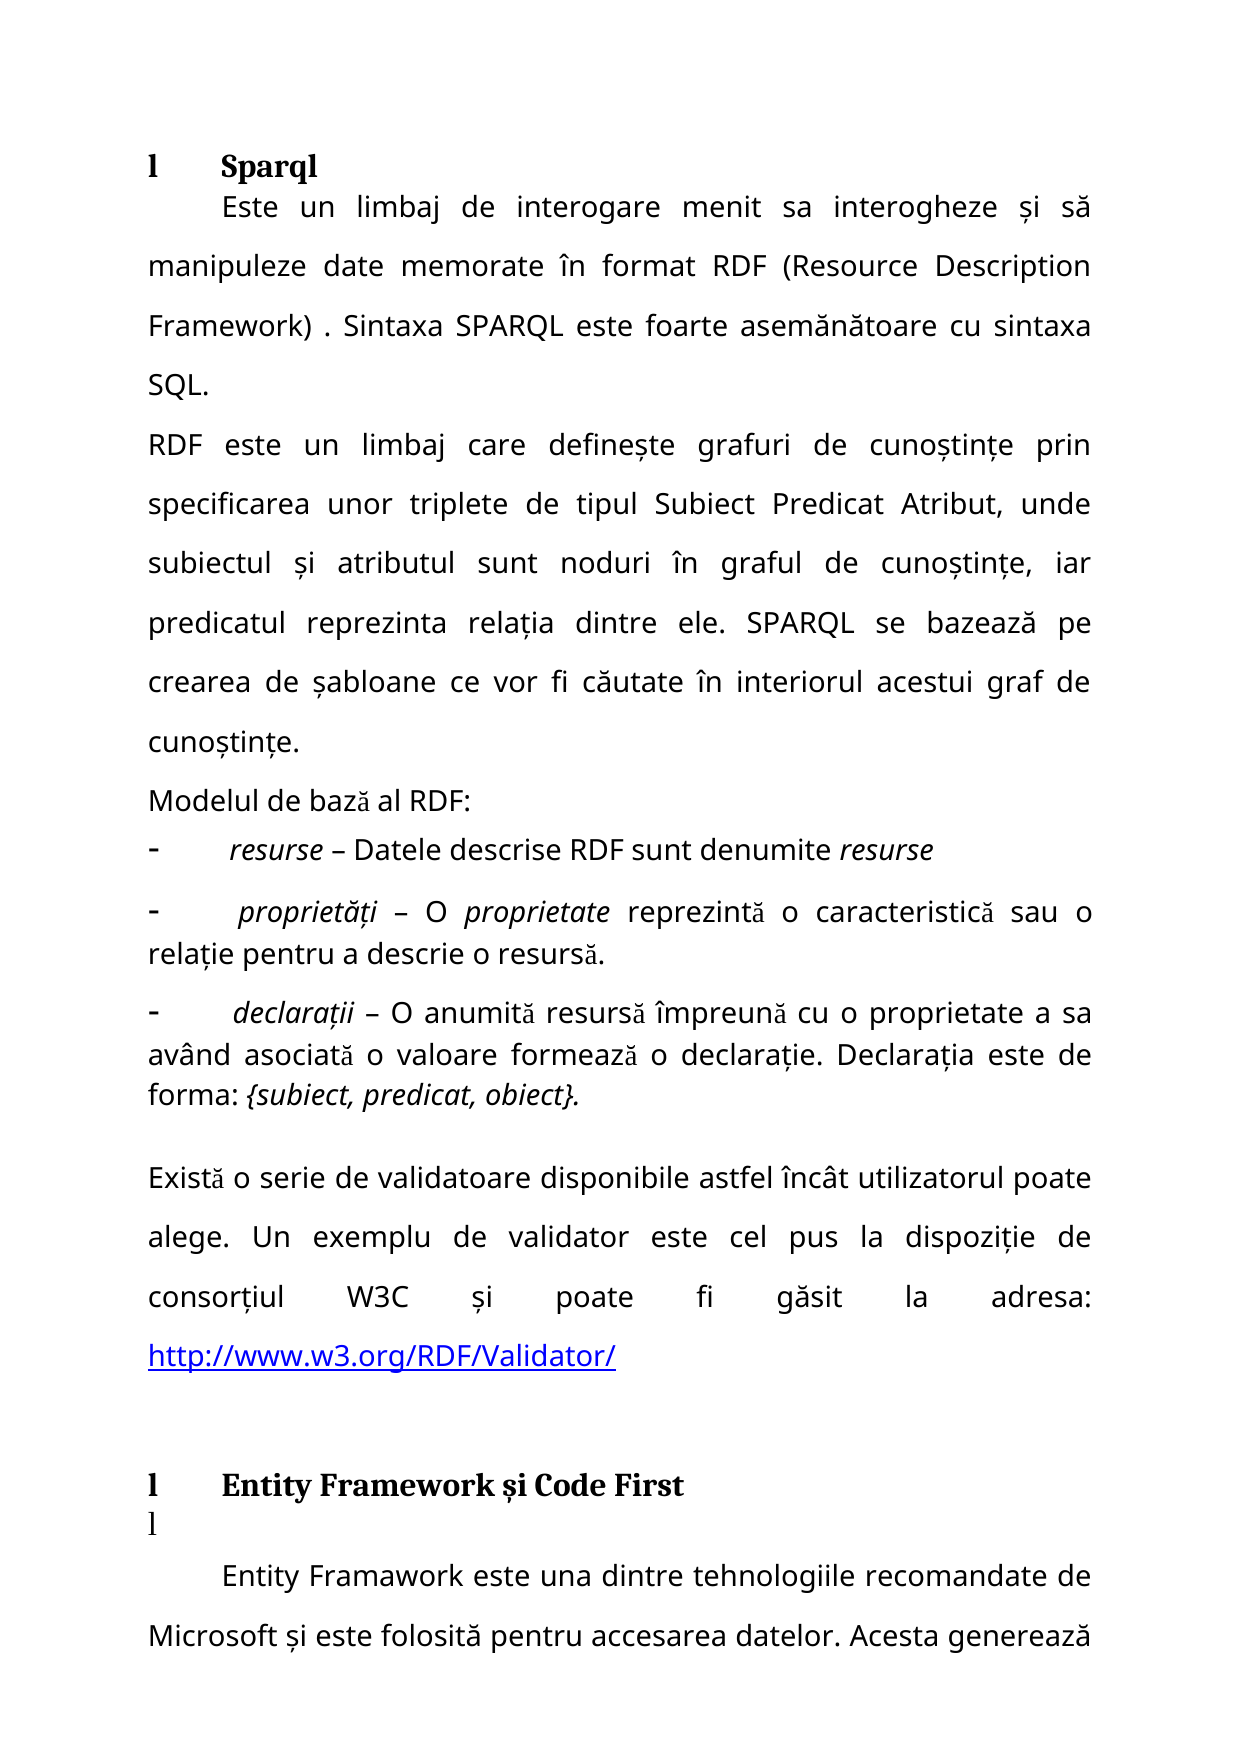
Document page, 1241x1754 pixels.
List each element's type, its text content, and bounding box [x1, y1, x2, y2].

text Entity Framawork este una dintre tehnologiile recomandate de Microsoft și este folosită pentru accesarea datelor. Acesta generează [148, 1555, 1093, 1654]
text RDF este un limbaj care definește grafuri de cunoștințe prin specificarea unor triplete de tipul Subiect Predicat Atribut, unde subiectul și atributul sunt noduri în graful de cunoștințe, iar predicatul reprezinta relația dintre ele. SPARQL se bazează pe crearea de șabloane ce vor fi căutate în interiorul acestui graf de cunoștințe. [148, 424, 1093, 761]
list proprietăți – O proprietate reprezintă o caracteristică sau o relație pentru a descrie o resursă. [148, 882, 1093, 973]
subtitle Entity Framework și Code First [148, 1466, 1093, 1504]
list declarații – O anumită resursă împreună cu o proprietate a sa având asociată o valoare formează o declarație. Declarația este de forma: {subiect, predicat, obiect}. [148, 984, 1093, 1114]
list resurse – Datele descrise RDF sunt denumite resurse [148, 820, 1093, 871]
text Este un limbaj de interogare menit sa interogheze și să manipuleze date memorate în format RDF (Resource Description Framework) . Sintaxa SPARQL este foarte asemănătoare cu sintaxa SQL. [148, 186, 1093, 404]
text Modelul de bază al RDF: [148, 781, 1093, 820]
text Există o serie de validatoare disponibile astfel încât utilizatorul poate alege. Un exemplu de validator este cel pus la dispoziție de consorțiul W3C și poate fi găsit la adresa: http://www.w3.org/RDF/Validator/ [148, 1157, 1093, 1375]
subtitle Sparql [148, 148, 1093, 186]
